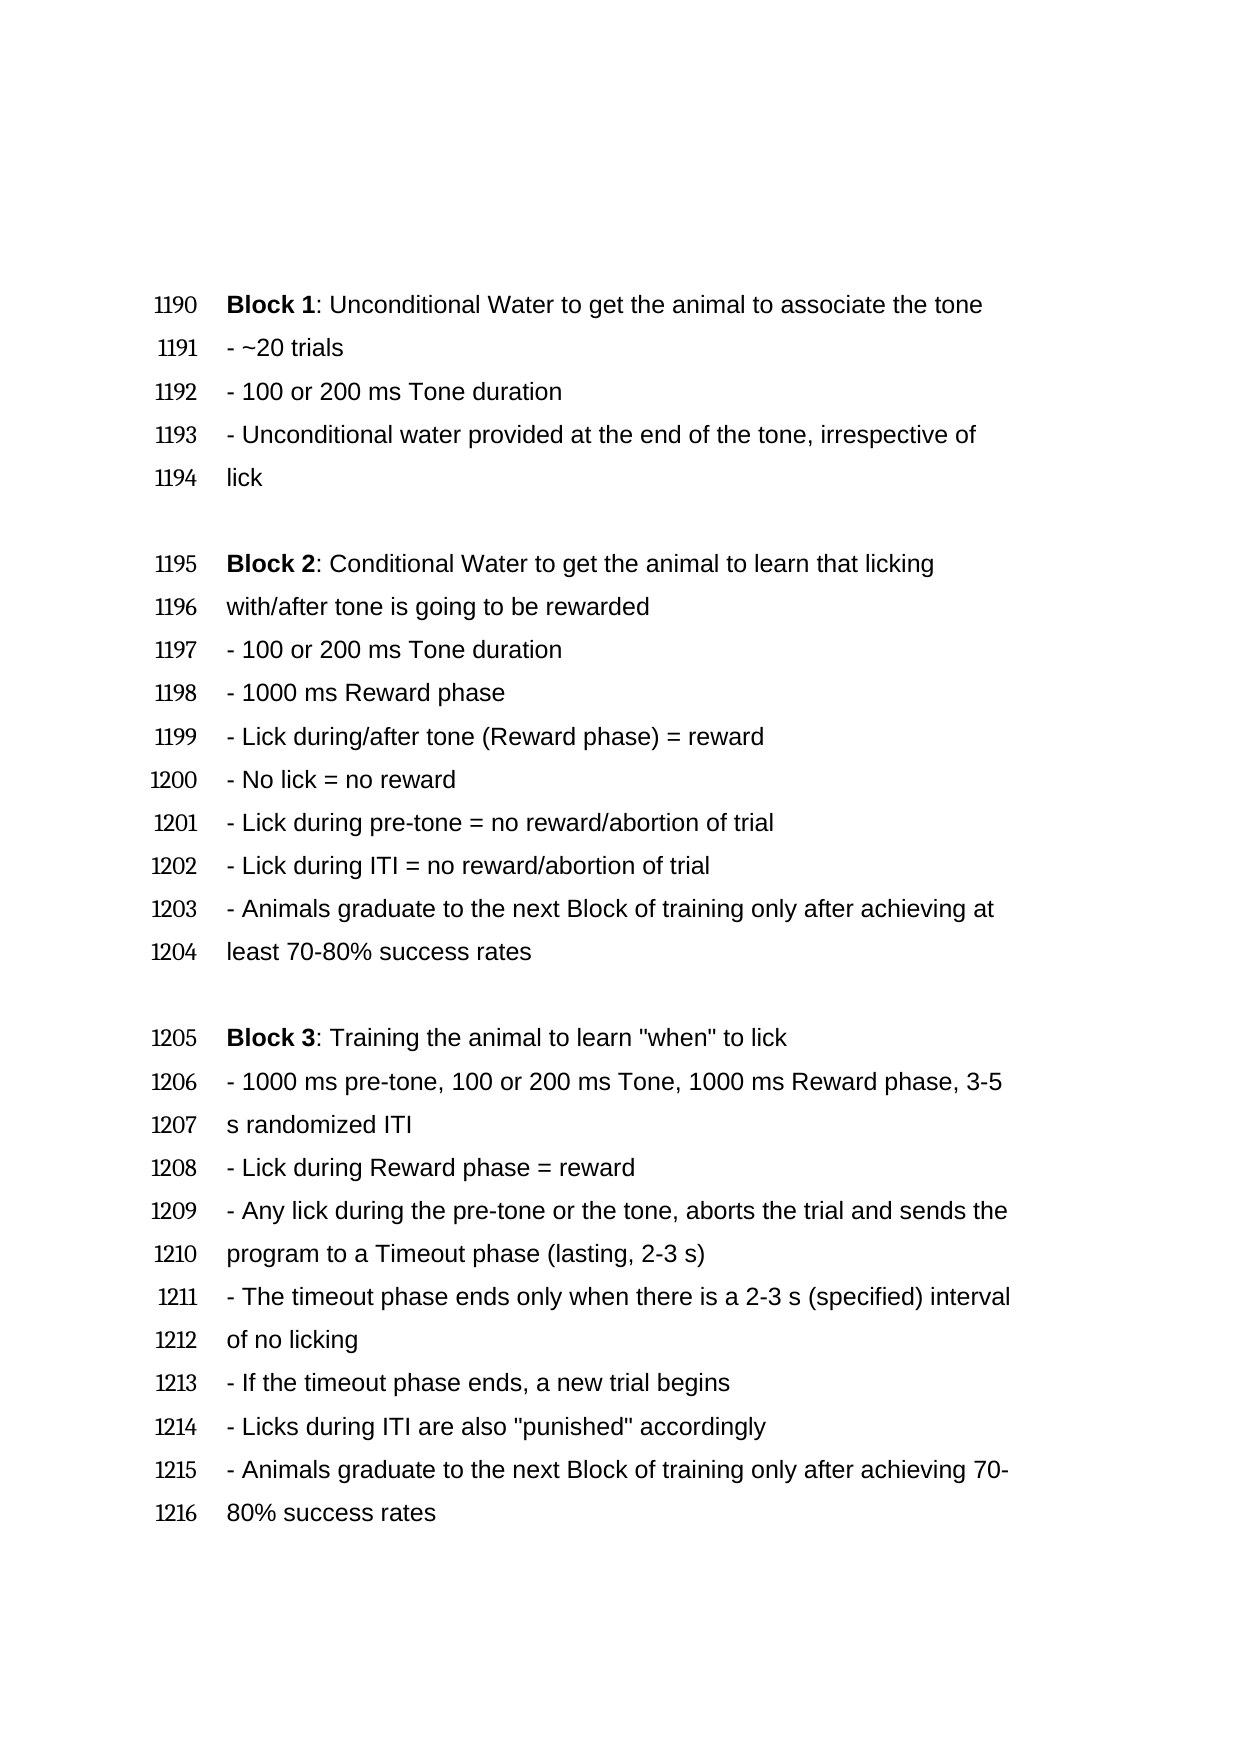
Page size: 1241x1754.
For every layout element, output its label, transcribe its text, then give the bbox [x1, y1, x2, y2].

text - Animals graduate to the next Block of training only after achieving 70-80% success rates [226, 1455, 1014, 1527]
text - Animals graduate to the next Block of training only after achieving at least 70-80% success rates [226, 894, 1014, 966]
text - No lick = no reward [226, 765, 1014, 793]
text - Lick during/after tone (Reward phase) = reward [226, 722, 1014, 750]
text - 1000 ms Reward phase [226, 678, 1014, 707]
text - Lick during Reward phase = reward [226, 1153, 1014, 1182]
text - 1000 ms pre-tone, 100 or 200 ms Tone, 1000 ms Reward phase, 3-5 s randomized ITI [226, 1067, 1014, 1138]
text - If the timeout phase ends, a new trial begins [226, 1368, 1014, 1397]
text - Any lick during the pre-tone or the tone, aborts the trial and sends the program to a Timeout phase (lasting, 2-3 s) [226, 1196, 1014, 1268]
text Block 1: Unconditional Water to get the animal to associate the tone [226, 290, 1014, 319]
text Block 2: Conditional Water to get the animal to learn that licking with/after tone is going to be rewarded [226, 549, 1014, 621]
text - Lick during pre-tone = no reward/abortion of trial [226, 808, 1014, 837]
text - The timeout phase ends only when there is a 2-3 s (specified) interval of no licking [226, 1282, 1014, 1354]
text - 100 or 200 ms Tone duration [226, 377, 1014, 405]
text - ~20 trials [226, 333, 1014, 362]
text - Licks during ITI are also "punished" accordingly [226, 1412, 1014, 1440]
text - 100 or 200 ms Tone duration [226, 635, 1014, 664]
text Block 3: Training the animal to learn "when" to lick [226, 1023, 1014, 1052]
text - Unconditional water provided at the end of the tone, irrespective of lick [226, 420, 1014, 492]
text - Lick during ITI = no reward/abortion of trial [226, 851, 1014, 880]
